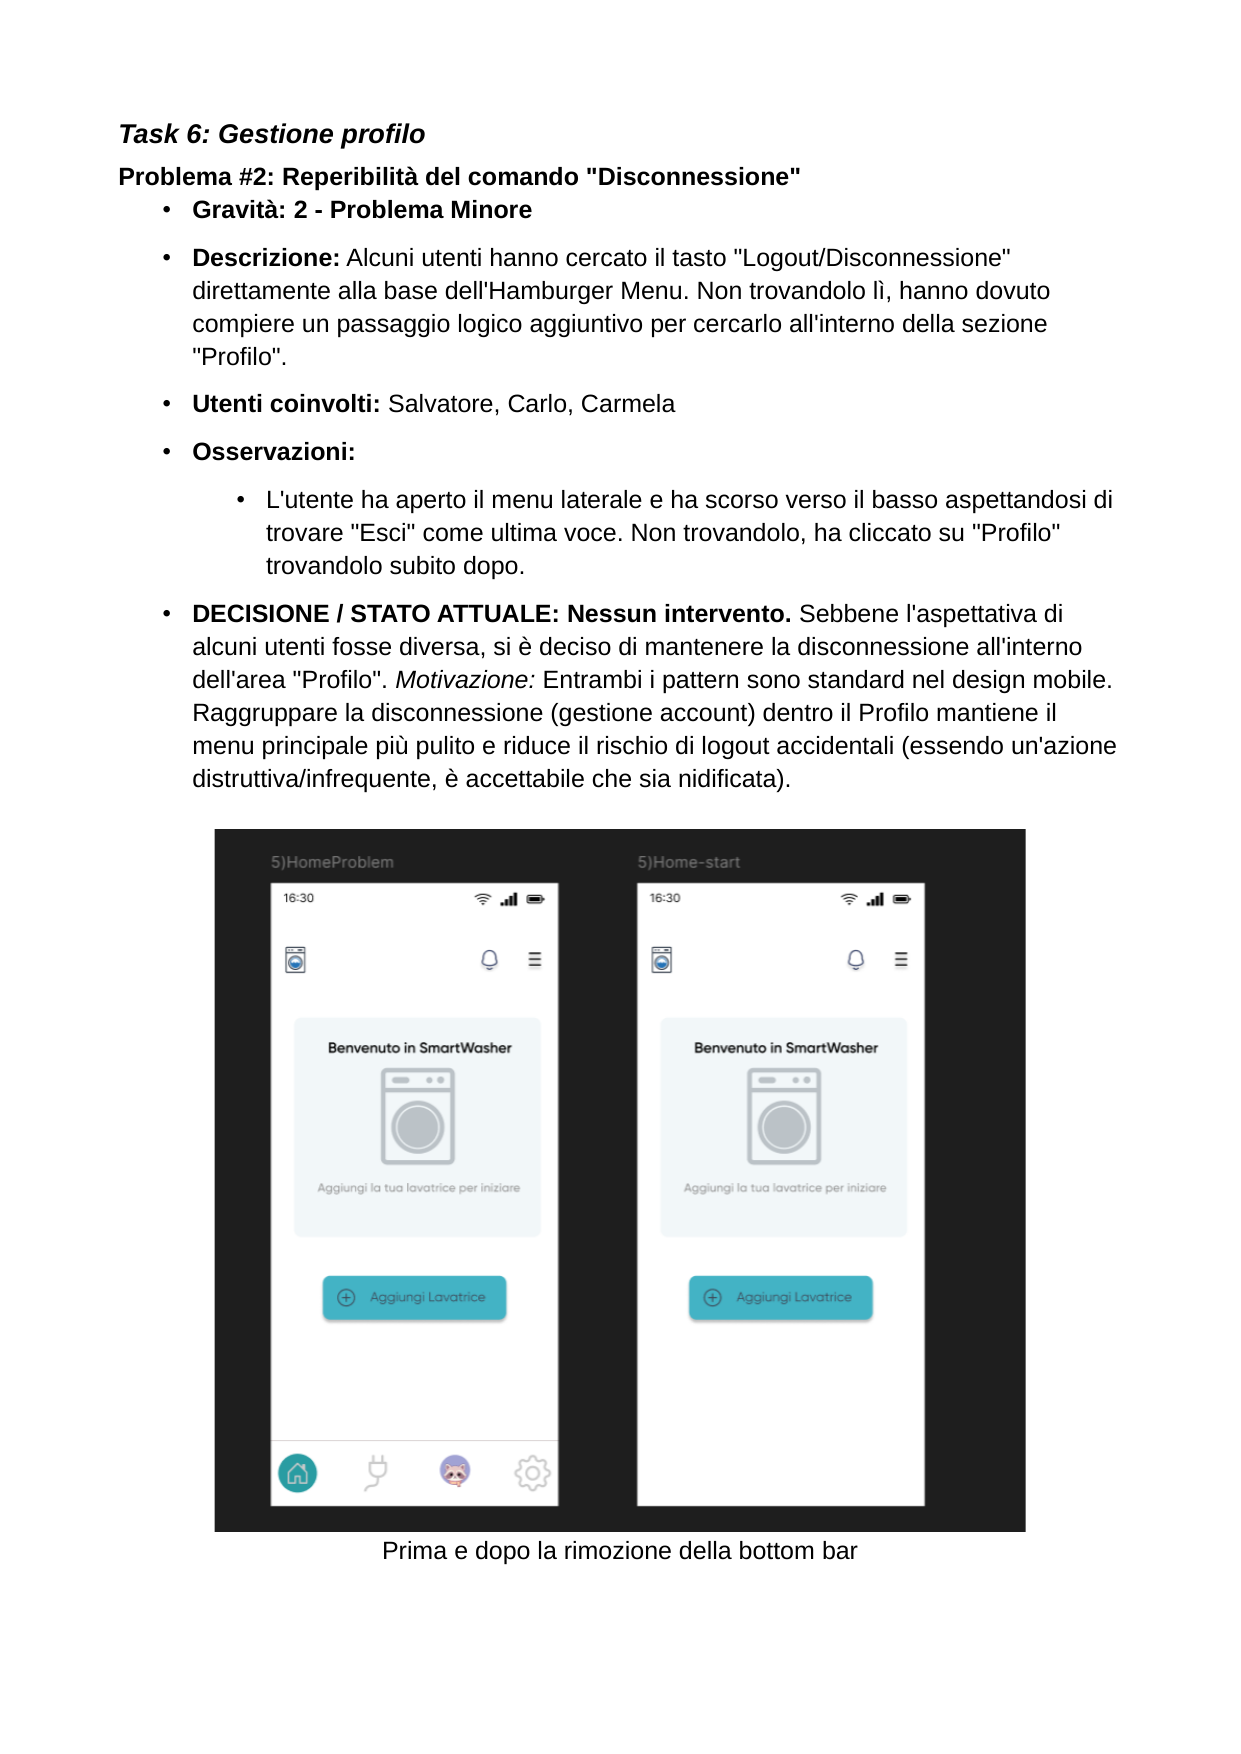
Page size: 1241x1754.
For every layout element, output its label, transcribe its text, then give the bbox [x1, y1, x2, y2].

list Descrizione: Alcuni utenti hanno cercato il tasto "Logout/Disconnessione" direttamente alla base dell'Hamburger Menu. Non trovandolo lì, hanno dovuto compiere un passaggio logico aggiuntivo per cercarlo all'interno della sezione "Profilo". [162, 243, 1122, 371]
subtitle Task 6: Gestione profilo [118, 118, 1122, 149]
list Osservazioni: [162, 437, 1122, 466]
list L'utente ha aperto il menu laterale e ha scorso verso il basso aspettandosi di trovare "Esci" come ultima voce. Non trovandolo, ha cliccato su "Profilo" trovandolo subito dopo. [236, 485, 1122, 580]
text Prima e dopo la rimozione della bottom bar [118, 830, 1122, 1565]
list DECISIONE / STATO ATTUALE: Nessun intervento. Sebbene l'aspettativa di alcuni utenti fosse diversa, si è deciso di mantenere la disconnessione all'interno dell'area "Profilo". Motivazione: Entrambi i pattern sono standard nel design mobile. Raggruppare la disconnessione (gestione account) dentro il Profilo mantiene il menu principale più pulito e riduce il rischio di logout accidentali (essendo un'azione distruttiva/infrequente, è accettabile che sia nidificata). [162, 598, 1122, 792]
list Utenti coinvolti: Salvatore, Carlo, Carmela [162, 389, 1122, 418]
list Gravità: 2 - Problema Minore [162, 195, 1122, 224]
picture [214, 829, 1026, 1532]
text Problema #2: Reperibilità del comando "Disconnessione" [118, 162, 1122, 191]
